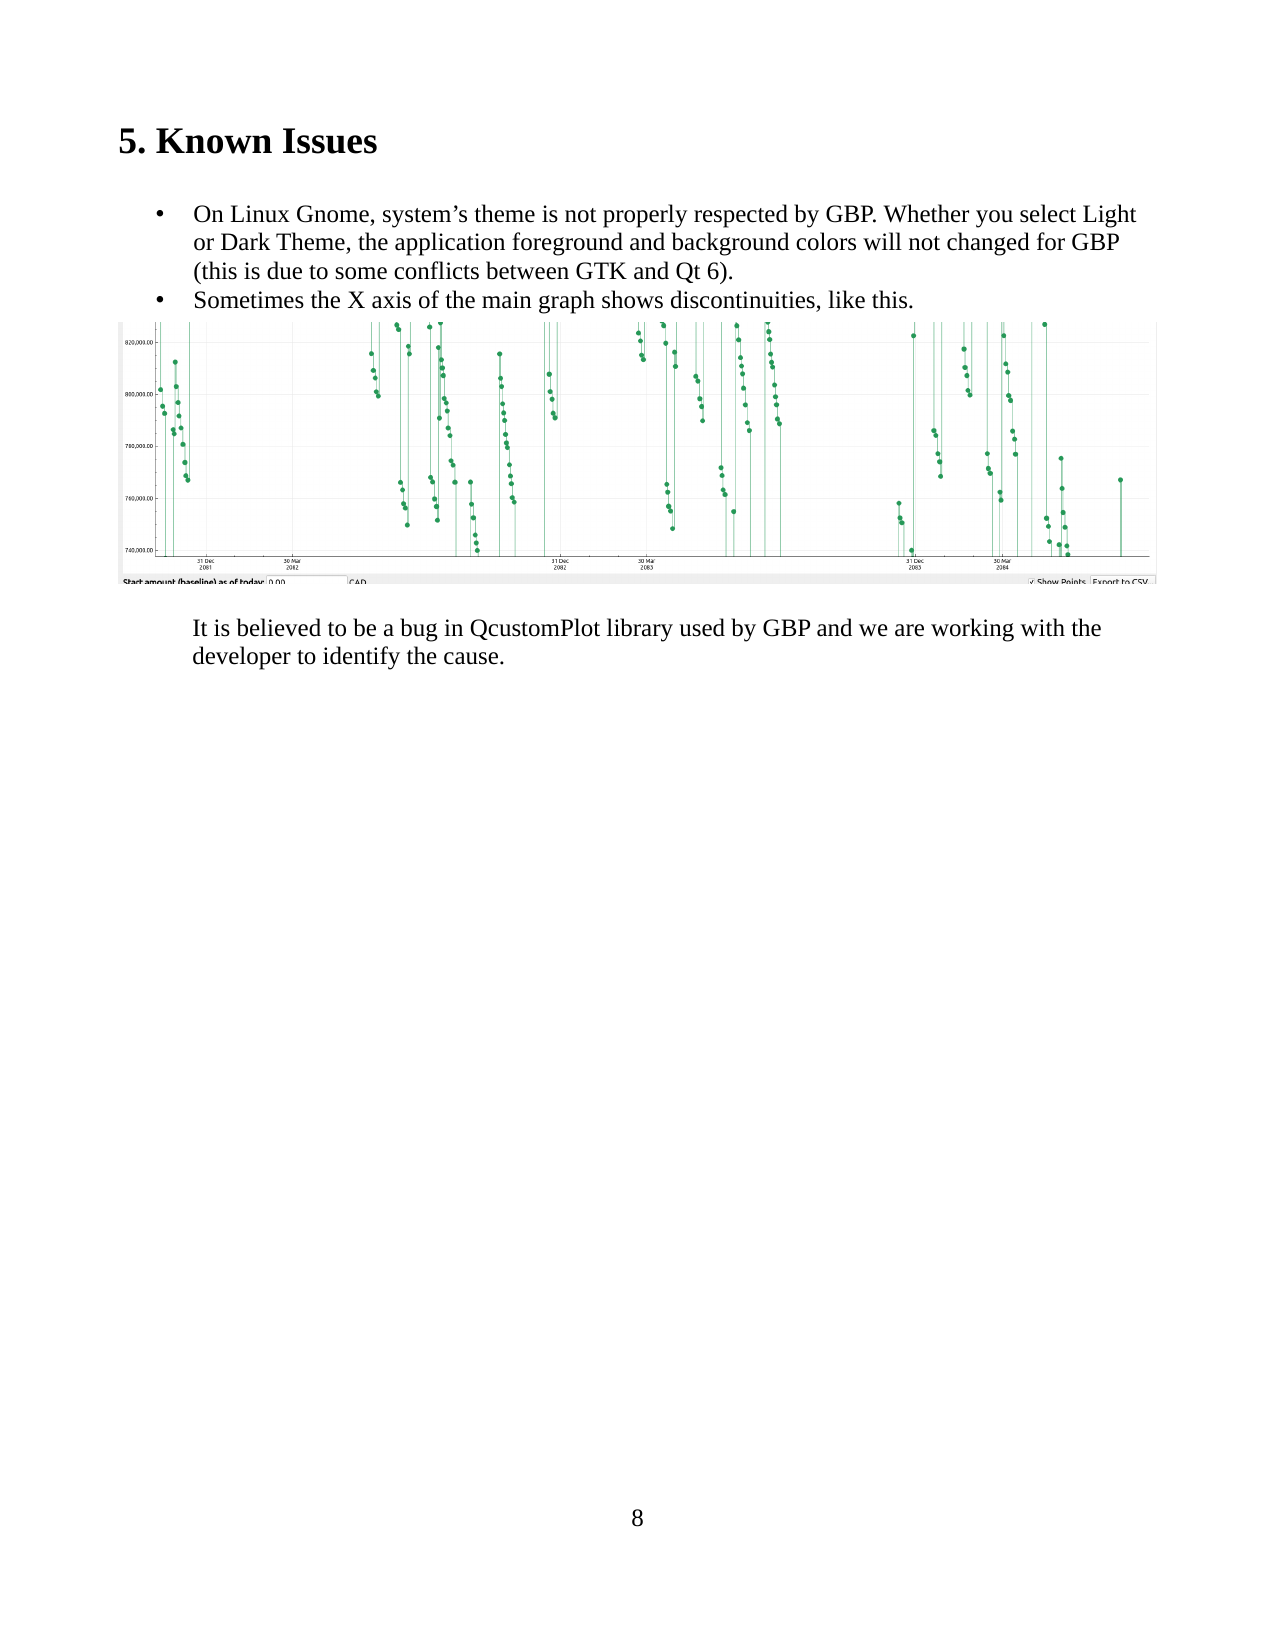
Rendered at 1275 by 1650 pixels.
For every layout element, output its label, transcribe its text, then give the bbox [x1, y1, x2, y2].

subtitle Known Issues [118, 118, 1157, 161]
text It is believed to be a bug in QcustomPlot library used by GBP and we are working with the developer to identify the cause. [192, 613, 1157, 670]
picture [118, 322, 1157, 584]
list Sometimes the X axis of the main graph shows discontinuities, like this. [156, 285, 1157, 314]
list On Linux Gnome, system’s theme is not properly respected by GBP. Whether you select Light or Dark Theme, the application foreground and background colors will not changed for GBP (this is due to some conflicts between GTK and Qt 6). [156, 199, 1157, 285]
